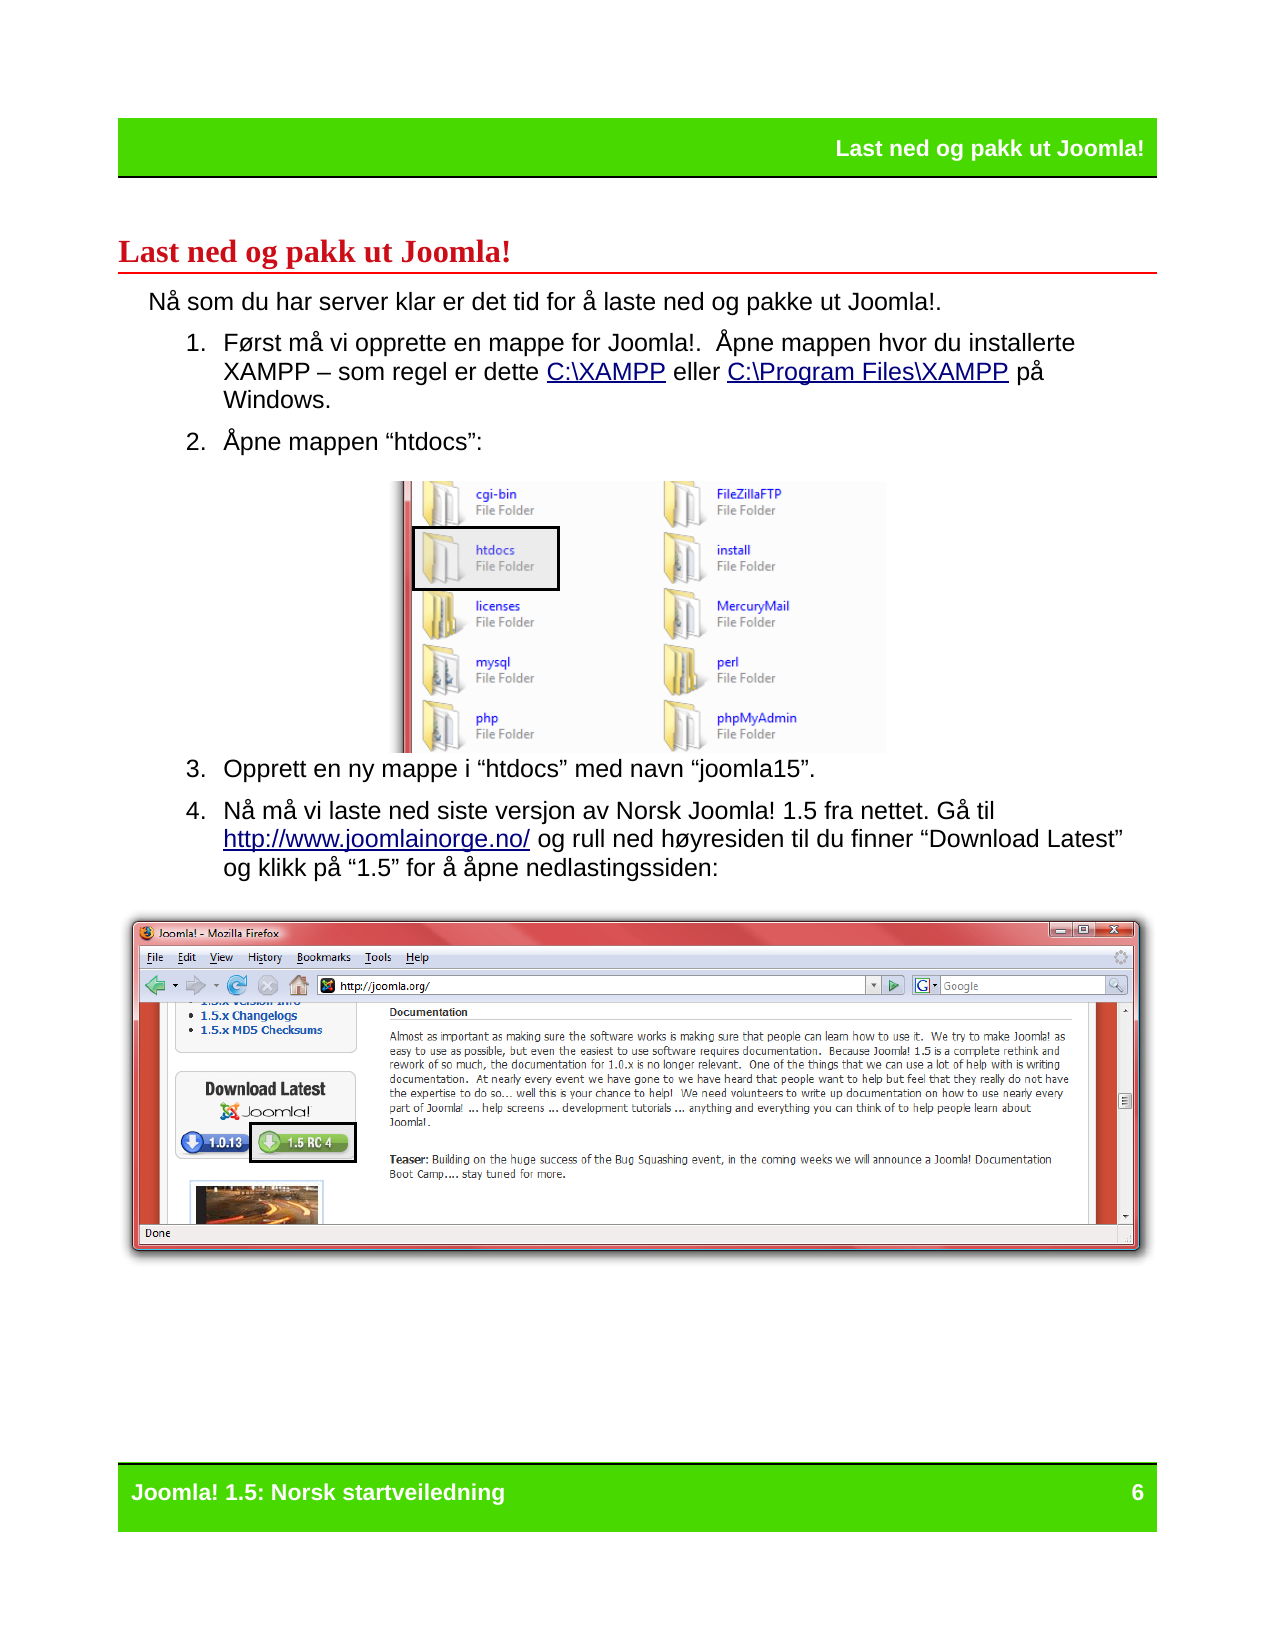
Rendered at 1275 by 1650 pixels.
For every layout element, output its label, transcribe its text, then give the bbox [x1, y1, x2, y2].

subtitle Last ned og pakk ut Joomla! [118, 233, 1157, 272]
picture [388, 481, 887, 753]
picture [119, 908, 1156, 1267]
list Nå må vi laste ned siste versjon av Norsk Joomla! 1.5 fra nettet. Gå til http://www.joomlainorge.no/ og rull ned høyresiden til du finner “Download Latest” og klikk på “1.5” for å åpne nedlastingssiden: [186, 796, 1157, 882]
list Opprett en ny mappe i “htdocs” med navn “joomla15”. [186, 468, 1157, 783]
text Nå som du har server klar er det tid for å laste ned og pakke ut Joomla!. [148, 287, 1157, 315]
list Først må vi opprette en mappe for Joomla!. Åpne mappen hvor du installerte XAMPP – som regel er dette C:\XAMPP eller C:\Program Files\XAMPP på Windows. [186, 328, 1157, 414]
list Åpne mappen “htdocs”: [186, 427, 1157, 455]
